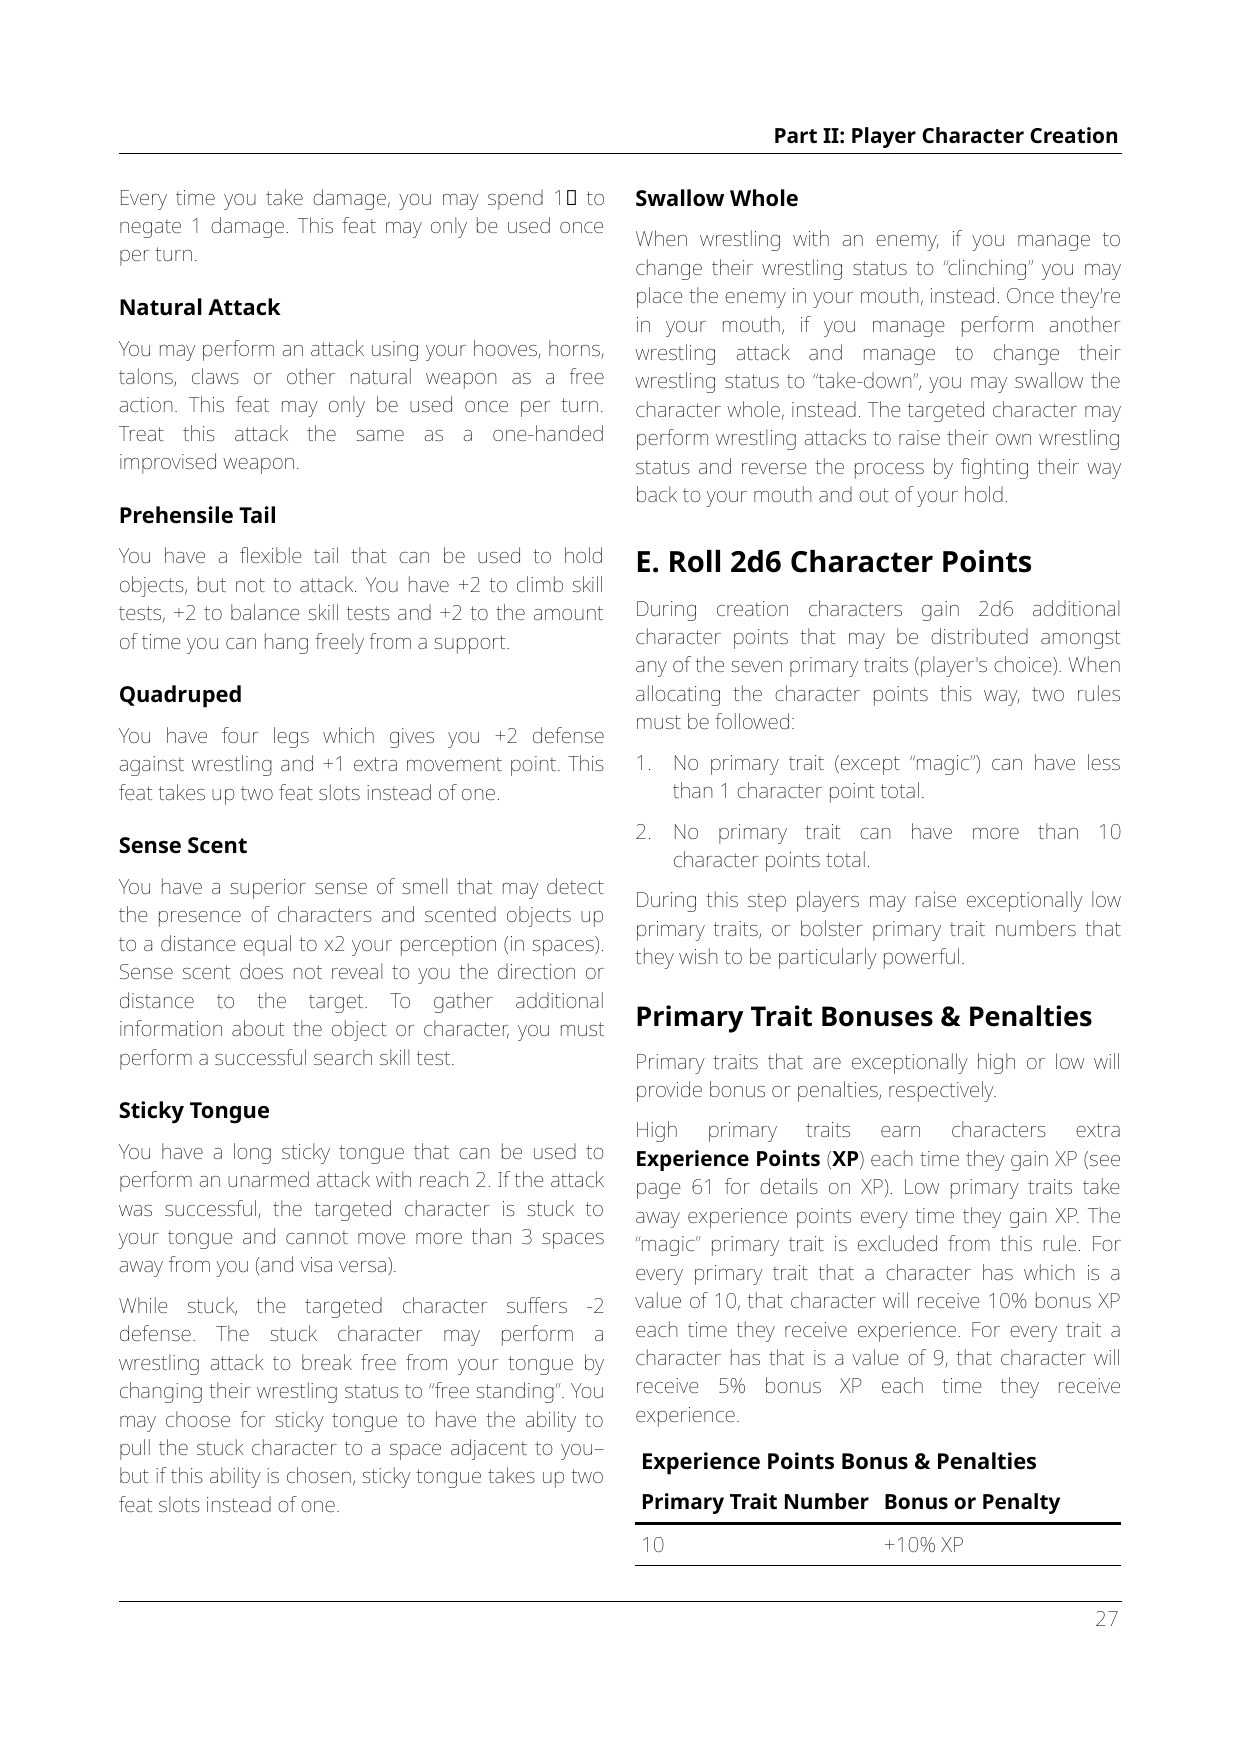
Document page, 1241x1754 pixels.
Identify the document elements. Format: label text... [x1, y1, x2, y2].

table_cell Bonus or Penalty [878, 1482, 1121, 1522]
table_cell +10% XP [878, 1525, 1121, 1564]
table_header Experience Points Bonus & Penalties [635, 1440, 1121, 1482]
text Sticky Tongue [118, 1095, 605, 1125]
subtitle E. Roll 2d6 Character Points [635, 542, 1122, 581]
text During creation characters gain 2d6 additional character points that may be distributed amongst any of the seven primary traits (player's choice). When allocating the character points this way, two rules must be followed: [635, 594, 1122, 736]
text Primary traits that are exceptionally high or low will provide bonus or penalties, respectively. [635, 1047, 1122, 1104]
text Quadruped [118, 679, 605, 709]
text You have a flexible tail that can be used to hold objects, but not to attack. You have +2 to climb skill tests, +2 to balance skill tests and +2 to the amount of time you can hang freely from a support. [118, 542, 605, 655]
text Sense Scent [118, 830, 605, 860]
text When wrestling with an enemy, if you manage to change their wrestling status to “clinching” you may place the enemy in your mouth, instead. Once they're in your mouth, if you manage perform another wrestling attack and manage to change their wrestling status to “take-down”, you may swallow the character whole, instead. The targeted character may perform wrestling attacks to raise their own wrestling status and reverse the process by fighting their way back to your mouth and out of your hold. [635, 224, 1122, 509]
list No primary trait (except “magic”) can have less than 1 character point total. [635, 748, 1122, 805]
list No primary trait can have more than 10 character points total. [635, 817, 1122, 874]
text Swallow Whole [635, 183, 1122, 212]
text You have a long sticky tongue that can be used to perform an unarmed attack with reach 2. If the attack was successful, the targeted character is stuck to your tongue and cannot move more than 3 spaces away from you (and visa versa). [118, 1137, 605, 1279]
table_cell Primary Trait Number [635, 1482, 878, 1522]
text While stuck, the targeted character suffers -2 defense. The stuck character may perform a wrestling attack to break free from your tongue by changing their wrestling status to “free standing”. You may choose for sticky tongue to have the ability to pull the stuck character to a space adjacent to you–but if this ability is chosen, sticky tongue takes up two feat slots instead of one. [118, 1291, 605, 1518]
text Natural Attack [118, 292, 605, 322]
table_cell 10 [635, 1525, 878, 1564]
text During this step players may raise exceptionally low primary traits, or bolster primary trait numbers that they wish to be particularly powerful. [635, 886, 1122, 971]
text Every time you take damage, you may spend 1 to negate 1 damage. This feat may only be used once per turn. [118, 183, 605, 268]
text Primary Trait Bonuses & Penalties [635, 998, 1122, 1035]
text You may perform an attack using your hooves, horns, talons, claws or other natural weapon as a free action. This feat may only be used once per turn. Treat this attack the same as a one-handed improvised weapon. [118, 334, 605, 476]
text You have a superior sense of smell that may detect the presence of characters and scented objects up to a distance equal to x2 your perception (in spaces). Sense scent does not reveal to you the direction or distance to the target. To gather additional information about the object or character, you must perform a successful search skill test. [118, 872, 605, 1071]
text You have four legs which gives you +2 defense against wrestling and +1 extra movement point. This feat takes up two feat slots instead of one. [118, 721, 605, 806]
text High primary traits earn characters extra Experience Points (XP) each time they gain XP (see page 41 for details on XP). Low primary traits take away experience points every time they gain XP. The “magic” primary trait is excluded from this rule. For every primary trait that a character has which is a value of 10, that character will receive 10% bonus XP each time they receive experience. For every trait a character has that is a value of 9, that character will receive 5% bonus XP each time they receive experience. [635, 1116, 1122, 1428]
text Prehensile Tail [118, 500, 605, 529]
